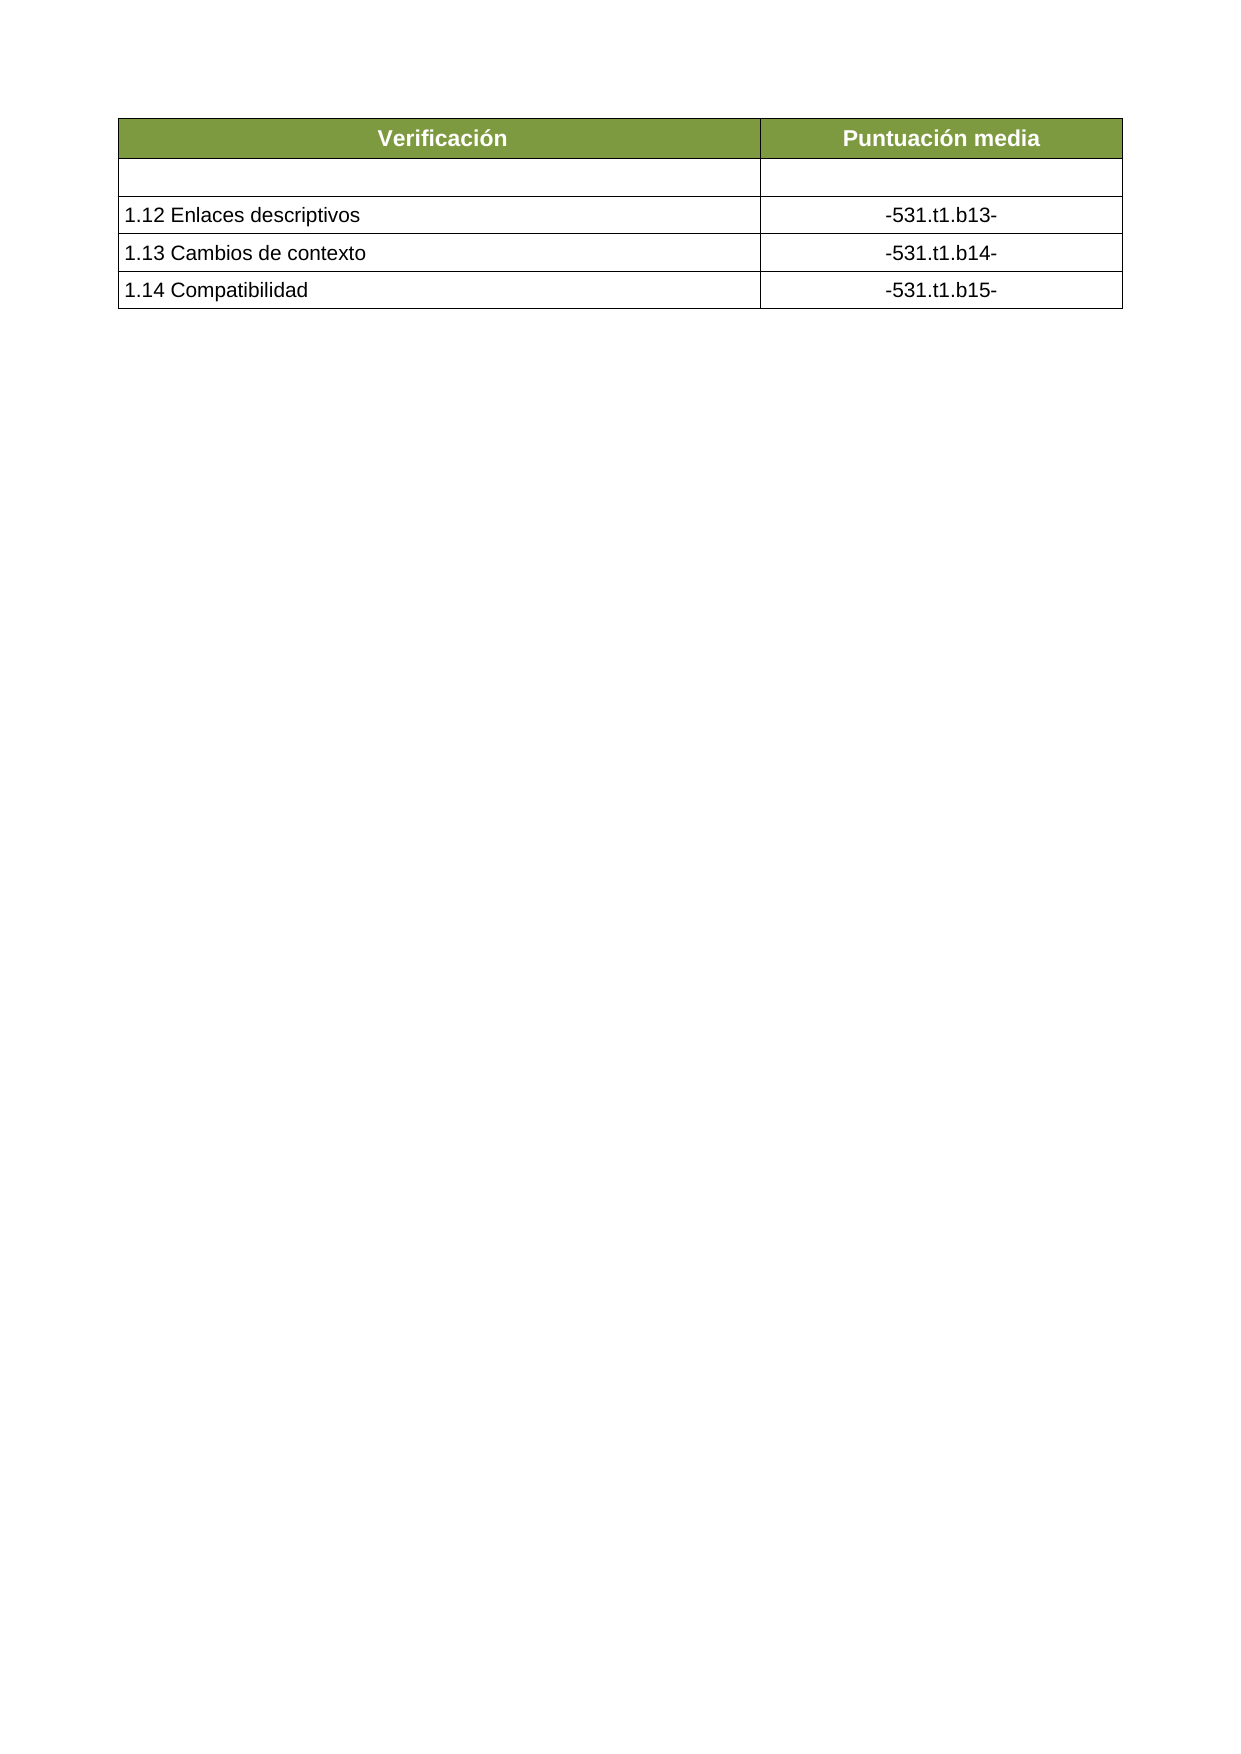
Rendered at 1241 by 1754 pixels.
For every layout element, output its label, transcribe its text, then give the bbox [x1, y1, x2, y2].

table_cell -531.t1.b15- [761, 272, 1122, 308]
table_header Puntuación media [761, 119, 1122, 158]
table_cell 1.13 Cambios de contexto [119, 234, 760, 271]
table_cell 1.14 Compatibilidad [119, 272, 760, 308]
table_header Verificación [119, 119, 760, 158]
table_cell -531.t1.b13- [761, 197, 1122, 233]
table_cell 1.12 Enlaces descriptivos [119, 197, 760, 233]
table_cell -531.t1.b14- [761, 234, 1122, 271]
table_cell [761, 159, 1122, 196]
table_cell [119, 159, 760, 196]
